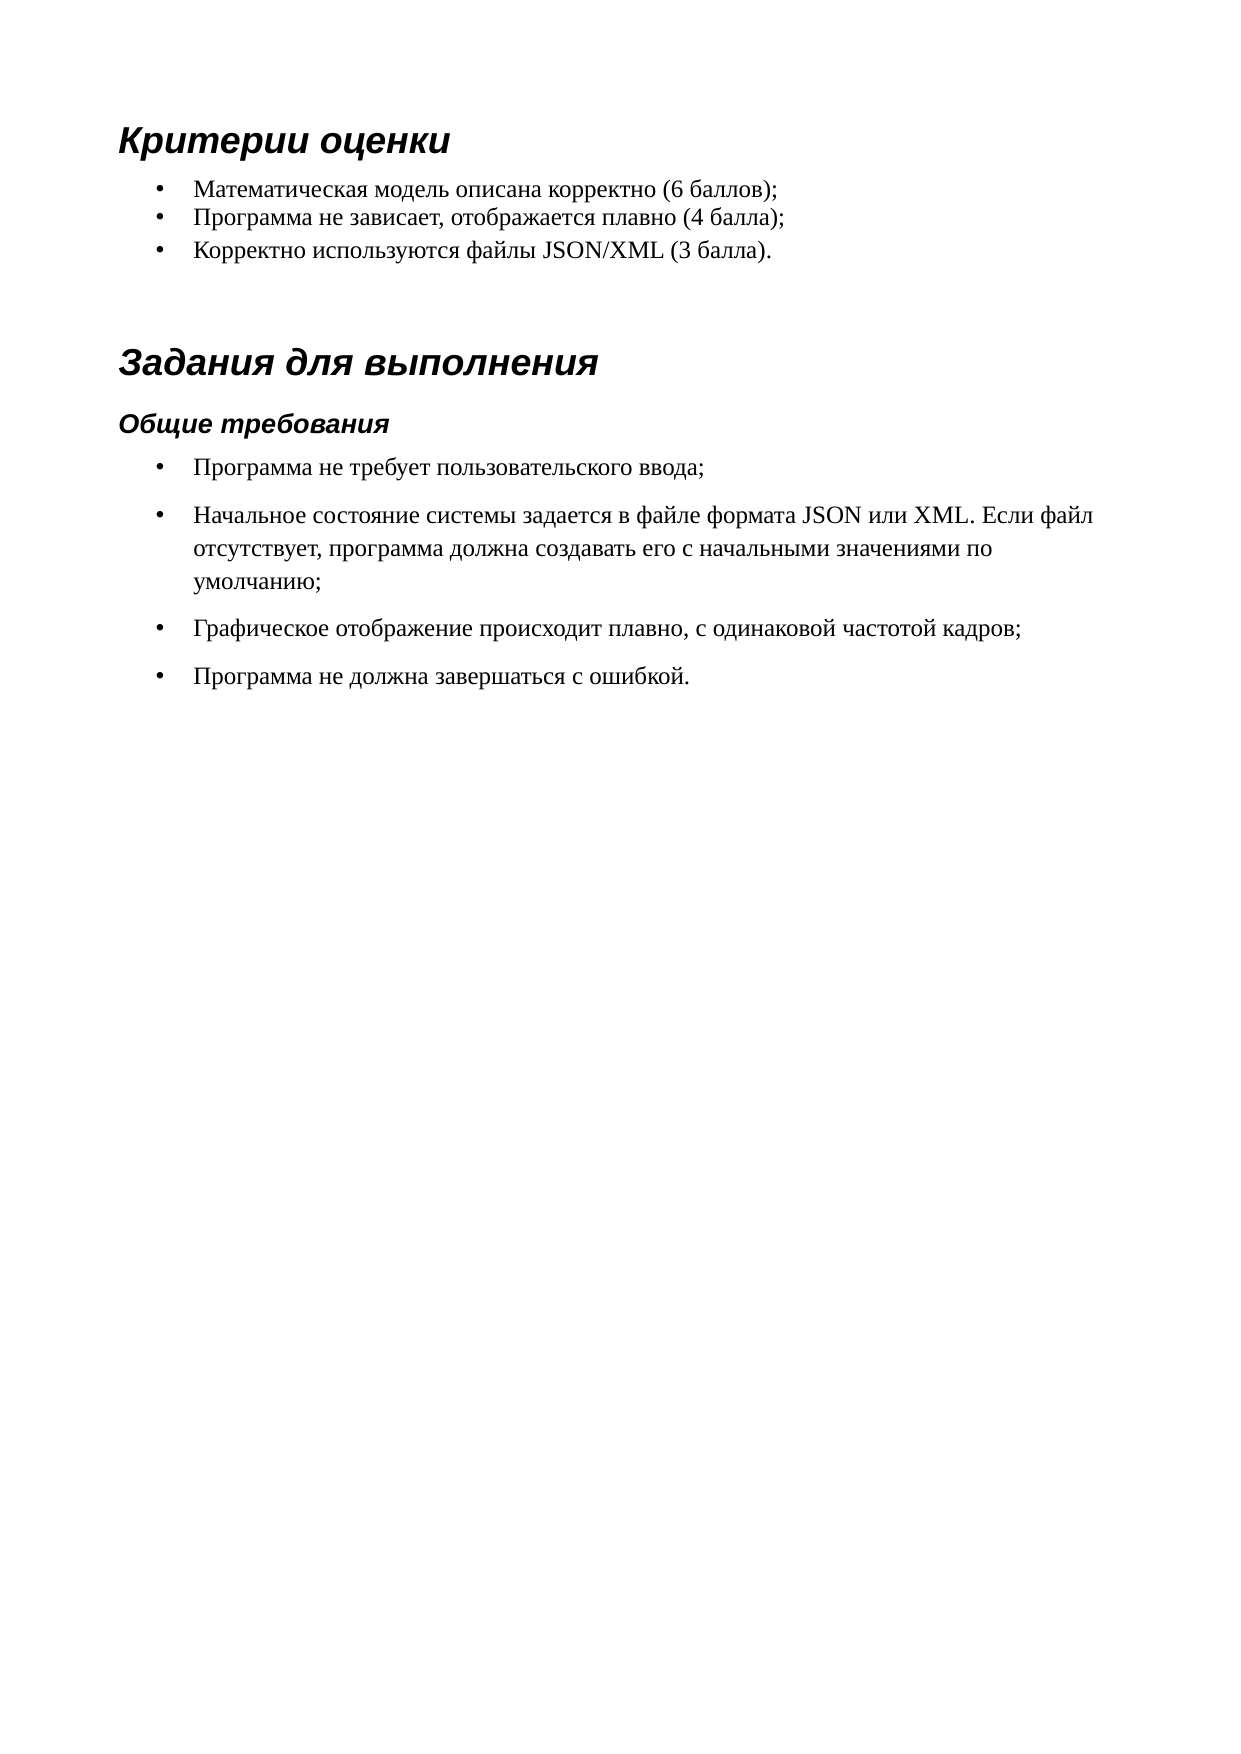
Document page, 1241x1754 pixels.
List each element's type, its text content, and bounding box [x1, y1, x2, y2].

subtitle Задания для выполнения [118, 340, 1122, 383]
list Начальное состояние системы задается в файле формата JSON или XML. Если файл отсутствует, программа должна создавать его с начальными значениями по умолчанию; [156, 500, 1122, 594]
list Графическое отображение происходит плавно, с одинаковой частотой кадров; [156, 613, 1122, 642]
list Программа не требует пользовательского ввода; [156, 452, 1122, 481]
subtitle Общие требования [118, 408, 1122, 440]
list Программа не зависает, отображается плавно (4 балла); [156, 202, 1122, 231]
list Математическая модель описана корректно (6 баллов); [156, 174, 1122, 202]
list Корректно используются файлы JSON/XML (3 балла). [156, 231, 1122, 265]
subtitle Критерии оценки [118, 118, 1122, 161]
list Программа не должна завершаться с ошибкой. [156, 661, 1122, 690]
